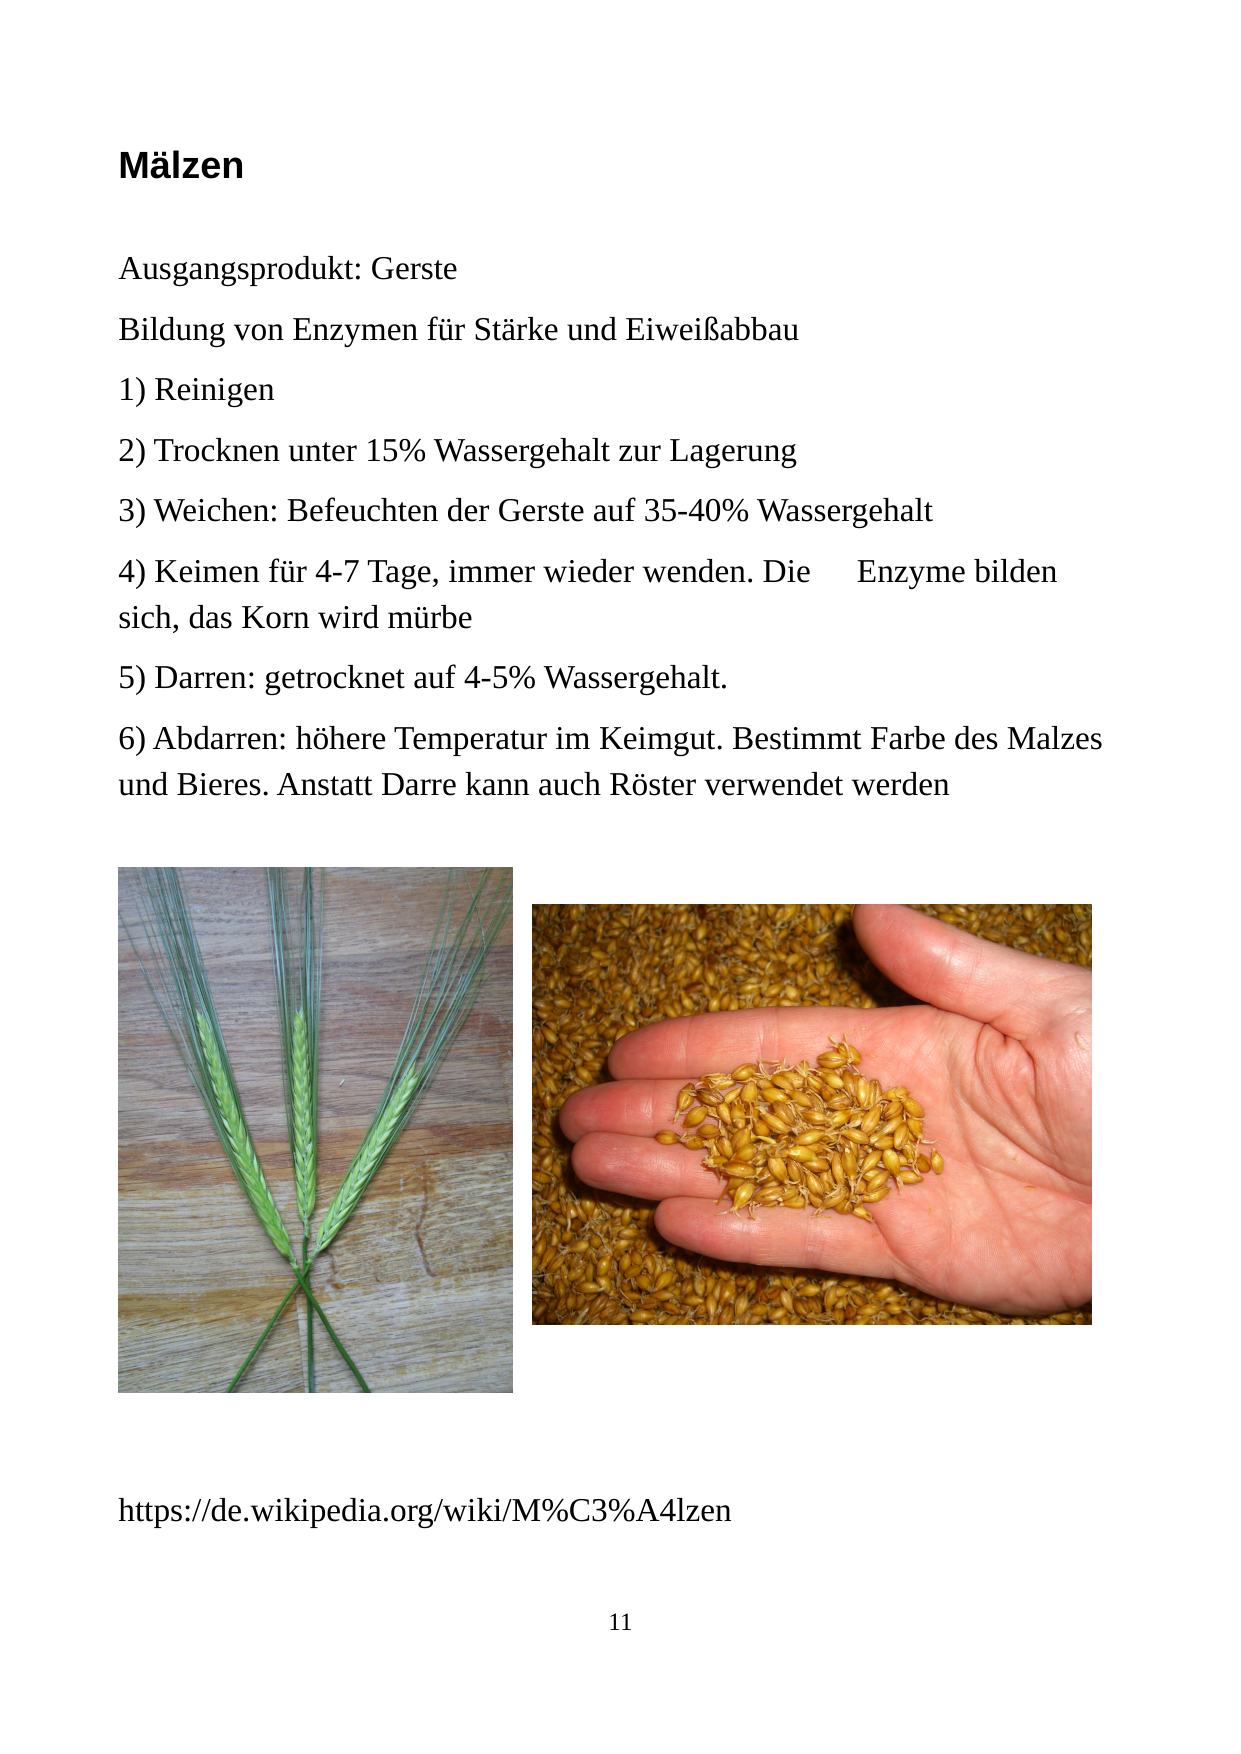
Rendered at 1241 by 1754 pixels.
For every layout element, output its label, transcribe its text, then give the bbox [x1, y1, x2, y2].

text 2) Trocknen unter 15% Wassergehalt zur Lagerung [118, 430, 1122, 468]
picture [532, 904, 1092, 1325]
picture [118, 867, 513, 1393]
text 6) Abdarren: höhere Temperatur im Keimgut. Bestimmt Farbe des Malzes und Bieres. Anstatt Darre kann auch Röster verwendet werden [118, 718, 1122, 802]
text Ausgangsprodukt: Gerste [118, 248, 1122, 287]
text 1) Reinigen [118, 369, 1122, 408]
subtitle Mälzen [118, 143, 1122, 187]
text https://de.wikipedia.org/wiki/M%C3%A4lzen [118, 1490, 1122, 1528]
text 4) Keimen für 4-7 Tage, immer wieder wenden. Die Enzyme bilden sich, das Korn wird mürbe [118, 551, 1122, 635]
text 3) Weichen: Befeuchten der Gerste auf 35-40% Wassergehalt [118, 490, 1122, 529]
text 5) Darren: getrocknet auf 4-5% Wassergehalt. [118, 657, 1122, 696]
text Bildung von Enzymen für Stärke und Eiweißabbau [118, 309, 1122, 347]
